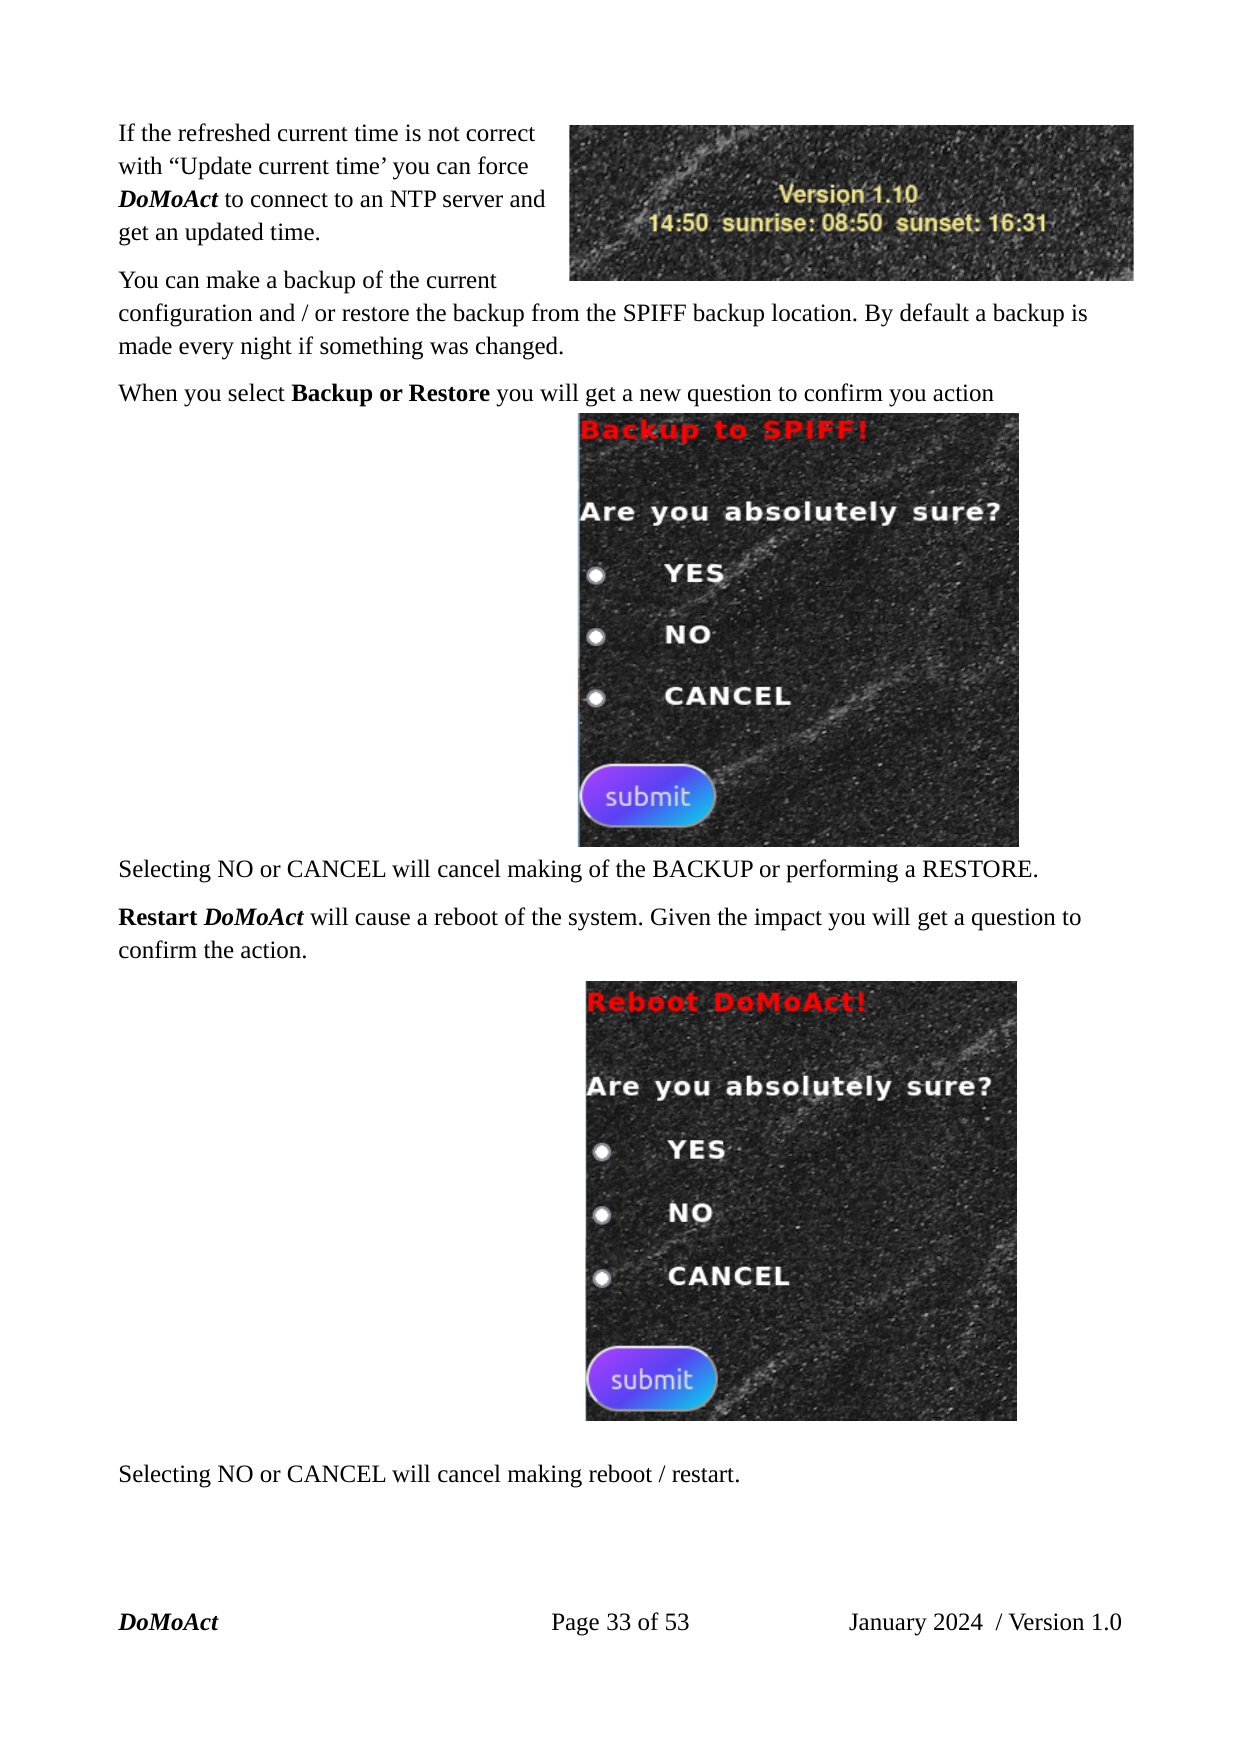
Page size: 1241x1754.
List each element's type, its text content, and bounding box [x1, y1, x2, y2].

picture [577, 413, 1019, 847]
text Restart DoMoAct will cause a reboot of the system. Given the impact you will get a question to confirm the action. [118, 902, 1122, 964]
text Selecting NO or CANCEL will cancel making of the BACKUP or performing a RESTORE. [118, 854, 1122, 883]
picture [569, 125, 1134, 281]
text Selecting NO or CANCEL will cancel making reboot / restart. [118, 1459, 1122, 1487]
text When you select Backup or Restore you will get a new question to confirm you action [118, 378, 1122, 407]
text If the refreshed current time is not correct with “Update current time’ you can force DoMoAct to connect to an NTP server and get an updated time. [118, 118, 1122, 246]
picture [585, 981, 1017, 1421]
text You can make a backup of the current configuration and / or restore the backup from the SPIFF backup location. By default a backup is made every night if something was changed. [118, 265, 1122, 359]
